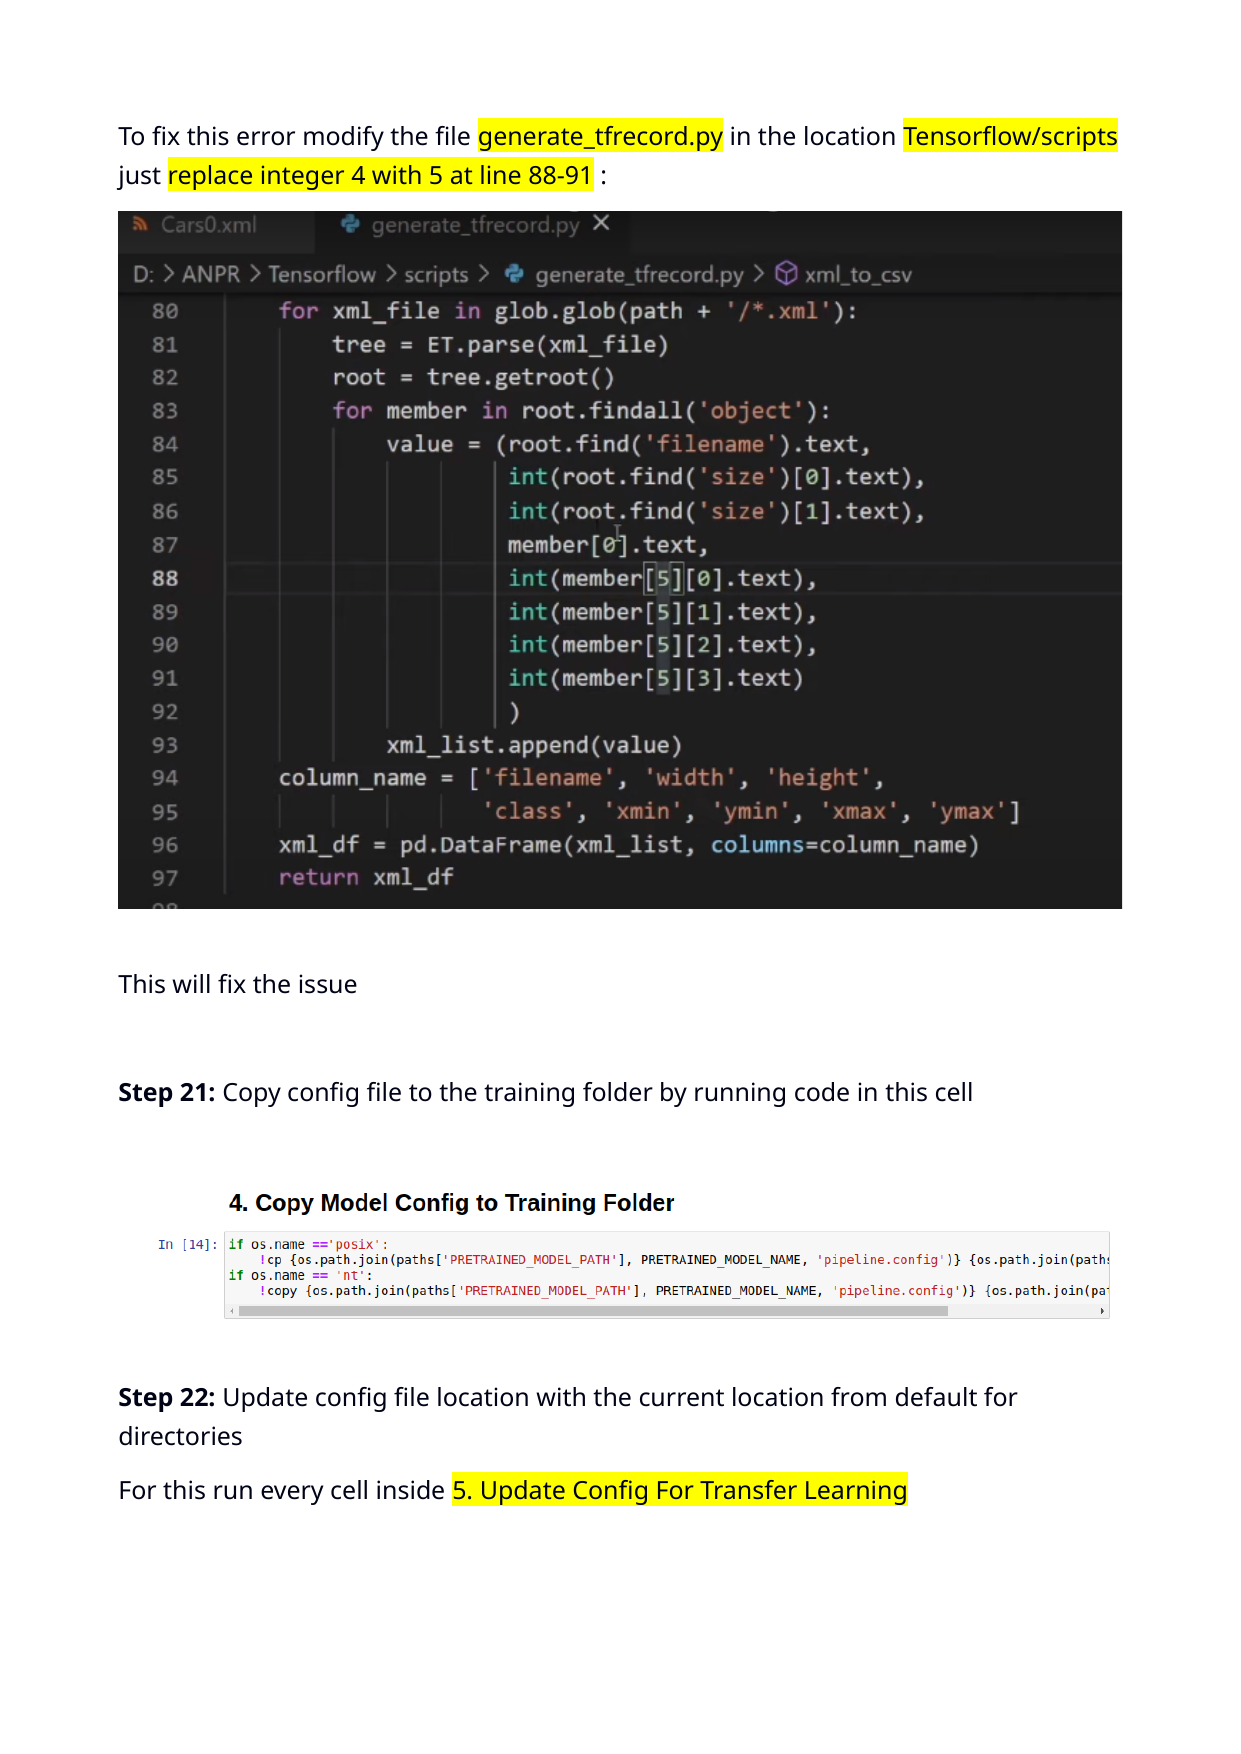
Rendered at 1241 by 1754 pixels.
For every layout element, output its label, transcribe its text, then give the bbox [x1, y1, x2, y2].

text This will fix the issue [118, 967, 1122, 1001]
text For this run every cell inside 5. Update Config For Transfer Learning [118, 1472, 1122, 1506]
text Step 22: Update config file location with the current location from default for directories [118, 1379, 1122, 1453]
picture [118, 211, 1123, 909]
text Step 21: Copy config file to the training folder by running code in this cell [118, 1075, 1122, 1109]
picture [118, 1182, 1123, 1321]
text To fix this error modify the file generate_tfrecord.py in the location Tensorflow/scripts just replace integer 4 with 5 at line 88-91 : [118, 118, 1122, 191]
